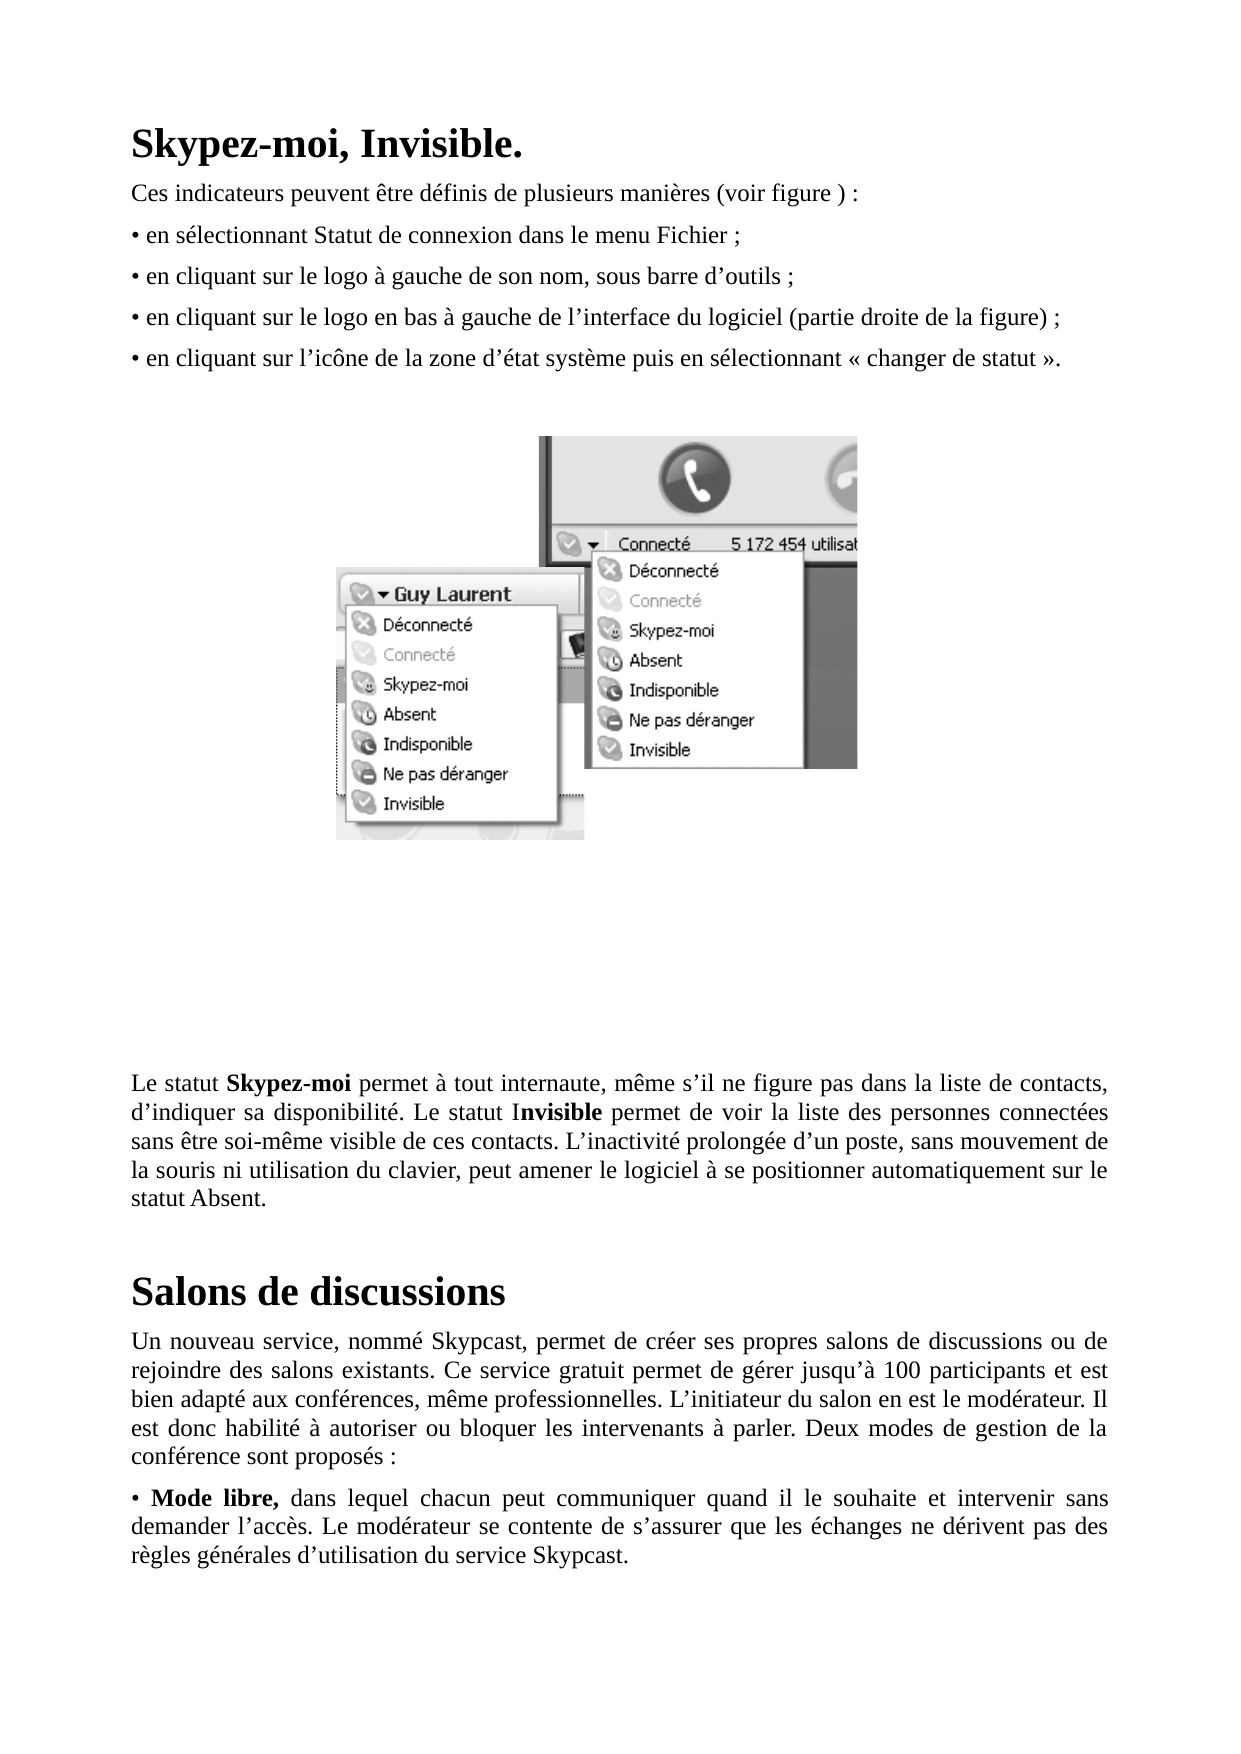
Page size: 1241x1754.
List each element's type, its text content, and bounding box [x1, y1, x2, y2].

text • en sélectionnant Statut de connexion dans le menu Fichier ; [131, 220, 1109, 248]
text Ces indicateurs peuvent être définis de plusieurs manières (voir figure ) : [131, 178, 1109, 207]
picture [336, 436, 858, 840]
text Un nouveau service, nommé Skypcast, permet de créer ses propres salons de discussions ou de rejoindre des salons existants. Ce service gratuit permet de gérer jusqu’à 100 participants et est bien adapté aux conférences, même professionnelles. L’initiateur du salon en est le modérateur. Il est donc habilité à autoriser ou bloquer les intervenants à parler. Deux modes de gestion de la conférence sont proposés : [131, 1326, 1109, 1470]
text • en cliquant sur l’icône de la zone d’état système puis en sélectionnant « changer de statut ». [131, 343, 1109, 372]
text • en cliquant sur le logo en bas à gauche de l’interface du logiciel (partie droite de la figure) ; [131, 302, 1109, 331]
text • en cliquant sur le logo à gauche de son nom, sous barre d’outils ; [131, 261, 1109, 290]
text Salons de discussions [131, 1266, 1109, 1314]
text • Mode libre, dans lequel chacun peut communiquer quand il le souhaite et intervenir sans demander l’accès. Le modérateur se contente de s’assurer que les échanges ne dérivent pas des règles générales d’utilisation du service Skypcast. [131, 1483, 1109, 1569]
text Le statut Skypez-moi permet à tout internaute, même s’il ne figure pas dans la liste de contacts, d’indiquer sa disponibilité. Le statut Invisible permet de voir la liste des personnes connectées sans être soi-même visible de ces contacts. L’inactivité prolongée d’un poste, sans mouvement de la souris ni utilisation du clavier, peut amener le logiciel à se positionner automatiquement sur le statut Absent. [131, 1068, 1109, 1212]
text Skypez-moi, Invisible. [131, 118, 1109, 166]
